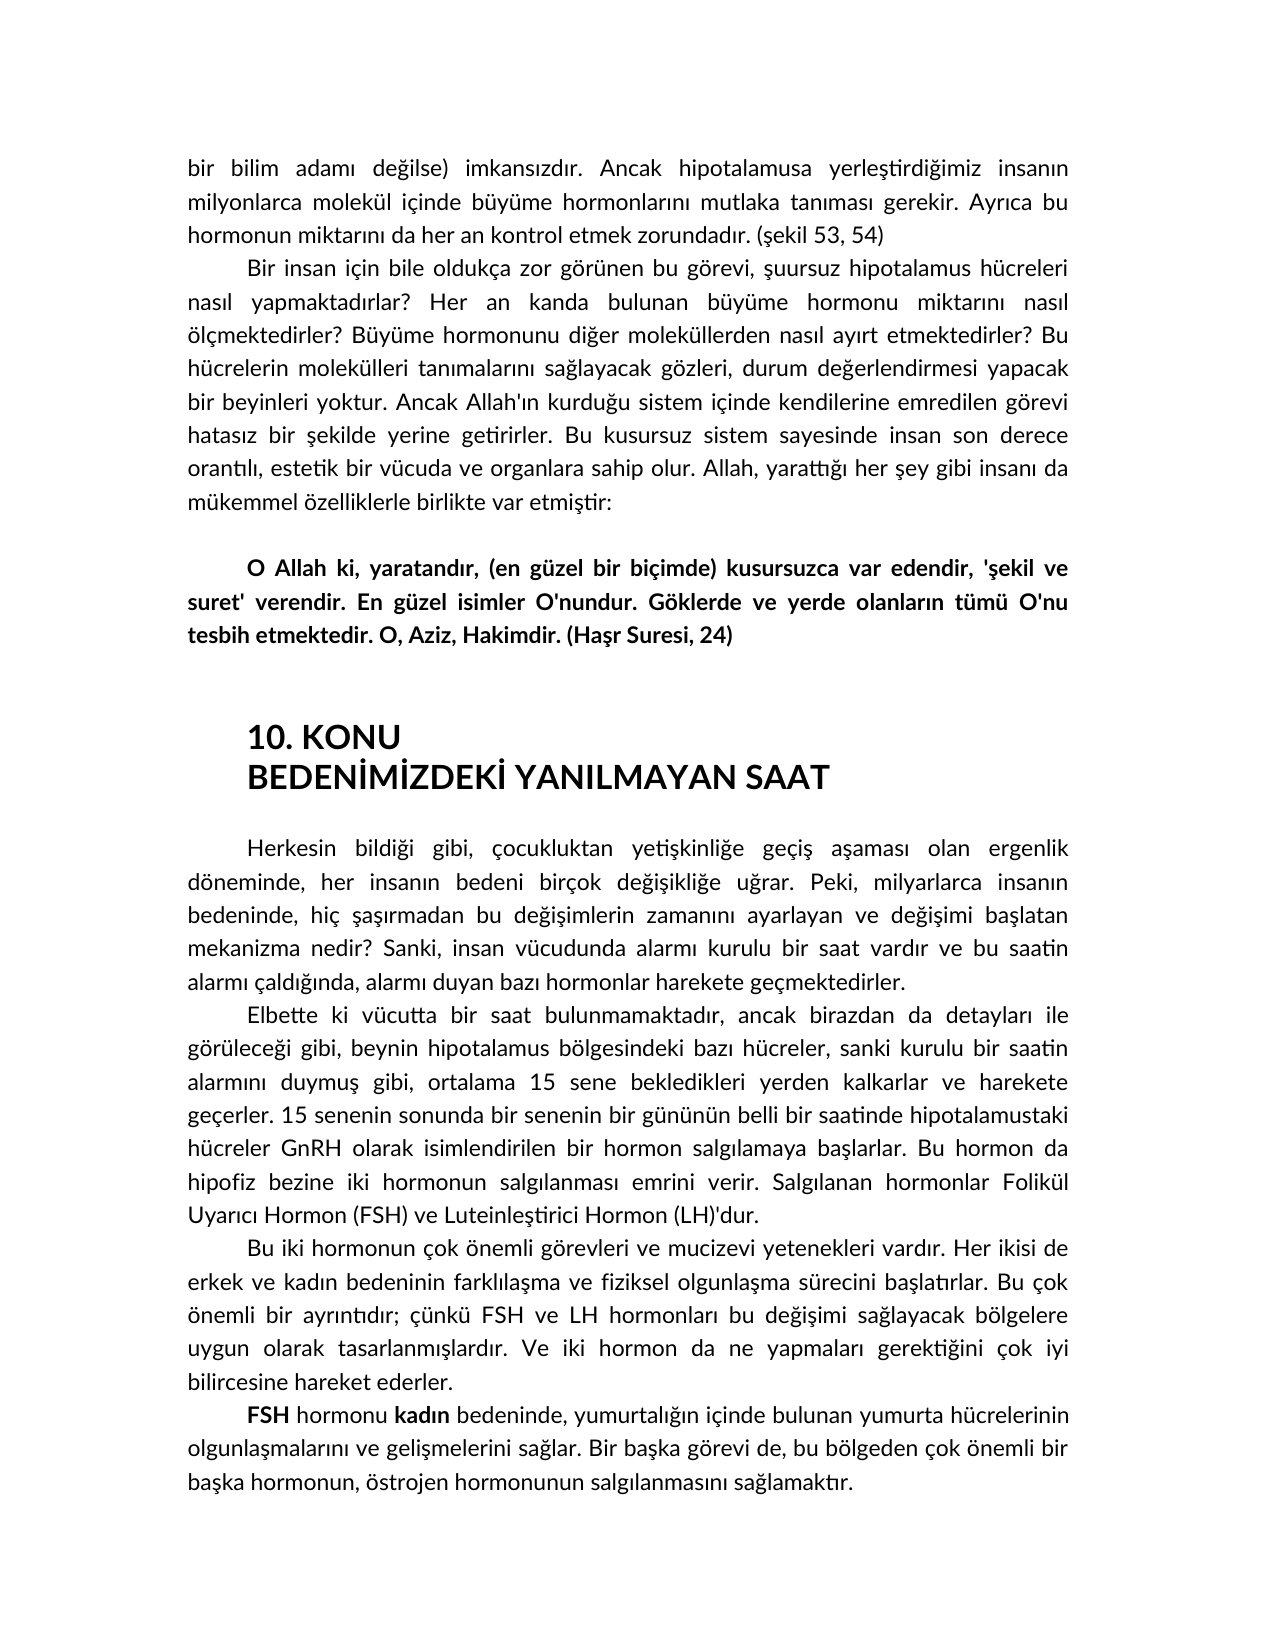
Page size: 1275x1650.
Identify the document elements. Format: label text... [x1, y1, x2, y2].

text Elbette ki vücutta bir saat bulunmamaktadır, ancak birazdan da detayları ile görüleceği gibi, beynin hipotalamus bölgesindeki bazı hücreler, sanki kurulu bir saatin alarmını duymuş gibi, ortalama 15 sene bekledikleri yerden kalkarlar ve harekete geçerler. 15 senenin sonunda bir senenin bir gününün belli bir saatinde hipotalamustaki hücreler GnRH olarak isimlendirilen bir hormon salgılamaya başlarlar. Bu hormon da hipofiz bezine iki hormonun salgılanması emrini verir. Salgılanan hormonlar Folikül Uyarıcı Hormon (FSH) ve Luteinleştirici Hormon (LH)'dur. [187, 997, 1070, 1230]
text BEDENİMİZDEKİ YANILMAYAN SAAT [187, 757, 1070, 797]
text Bir insan için bile oldukça zor görünen bu görevi, şuursuz hipotalamus hücreleri nasıl yapmaktadırlar? Her an kanda bulunan büyüme hormonu miktarını nasıl ölçmektedirler? Büyüme hormonunu diğer moleküllerden nasıl ayırt etmektedirler? Bu hücrelerin molekülleri tanımalarını sağlayacak gözleri, durum değerlendirmesi yapacak bir beyinleri yoktur. Ancak Allah'ın kurduğu sistem içinde kendilerine emredilen görevi hatasız bir şekilde yerine getirirler. Bu kusursuz sistem sayesinde insan son derece orantılı, estetik bir vücuda ve organlara sahip olur. Allah, yarattığı her şey gibi insanı da mükemmel özelliklerle birlikte var etmiştir: [187, 250, 1070, 517]
text 10. KONU [187, 717, 1070, 757]
text Bu iki hormonun çok önemli görevleri ve mucizevi yetenekleri vardır. Her ikisi de erkek ve kadın bedeninin farklılaşma ve fiziksel olgunlaşma sürecini başlatırlar. Bu çok önemli bir ayrıntıdır; çünkü FSH ve LH hormonları bu değişimi sağlayacak bölgelere uygun olarak tasarlanmışlardır. Ve iki hormon da ne yapmaları gerektiğini çok iyi bilircesine hareket ederler. [187, 1230, 1070, 1397]
text O Allah ki, yaratandır, (en güzel bir biçimde) kusursuzca var edendir, 'şekil ve suret' verendir. En güzel isimler O'nundur. Göklerde ve yerde olanların tümü O'nu tesbih etmektedir. O, Aziz, Hakimdir. (Haşr Suresi, 24) [187, 550, 1070, 650]
text FSH hormonu kadın bedeninde, yumurtalığın içinde bulunan yumurta hücrelerinin olgunlaşmalarını ve gelişmelerini sağlar. Bir başka görevi de, bu bölgeden çok önemli bir başka hormonun, östrojen hormonunun salgılanmasını sağlamaktır. [187, 1397, 1070, 1497]
text bir bilim adamı değilse) imkansızdır. Ancak hipotalamusa yerleştirdiğimiz insanın milyonlarca molekül içinde büyüme hormonlarını mutlaka tanıması gerekir. Ayrıca bu hormonun miktarını da her an kontrol etmek zorundadır. (şekil 53, 54) [187, 150, 1070, 250]
text Herkesin bildiği gibi, çocukluktan yetişkinliğe geçiş aşaması olan ergenlik döneminde, her insanın bedeni birçok değişikliğe uğrar. Peki, milyarlarca insanın bedeninde, hiç şaşırmadan bu değişimlerin zamanını ayarlayan ve değişimi başlatan mekanizma nedir? Sanki, insan vücudunda alarmı kurulu bir saat vardır ve bu saatin alarmı çaldığında, alarmı duyan bazı hormonlar harekete geçmektedirler. [187, 830, 1070, 997]
